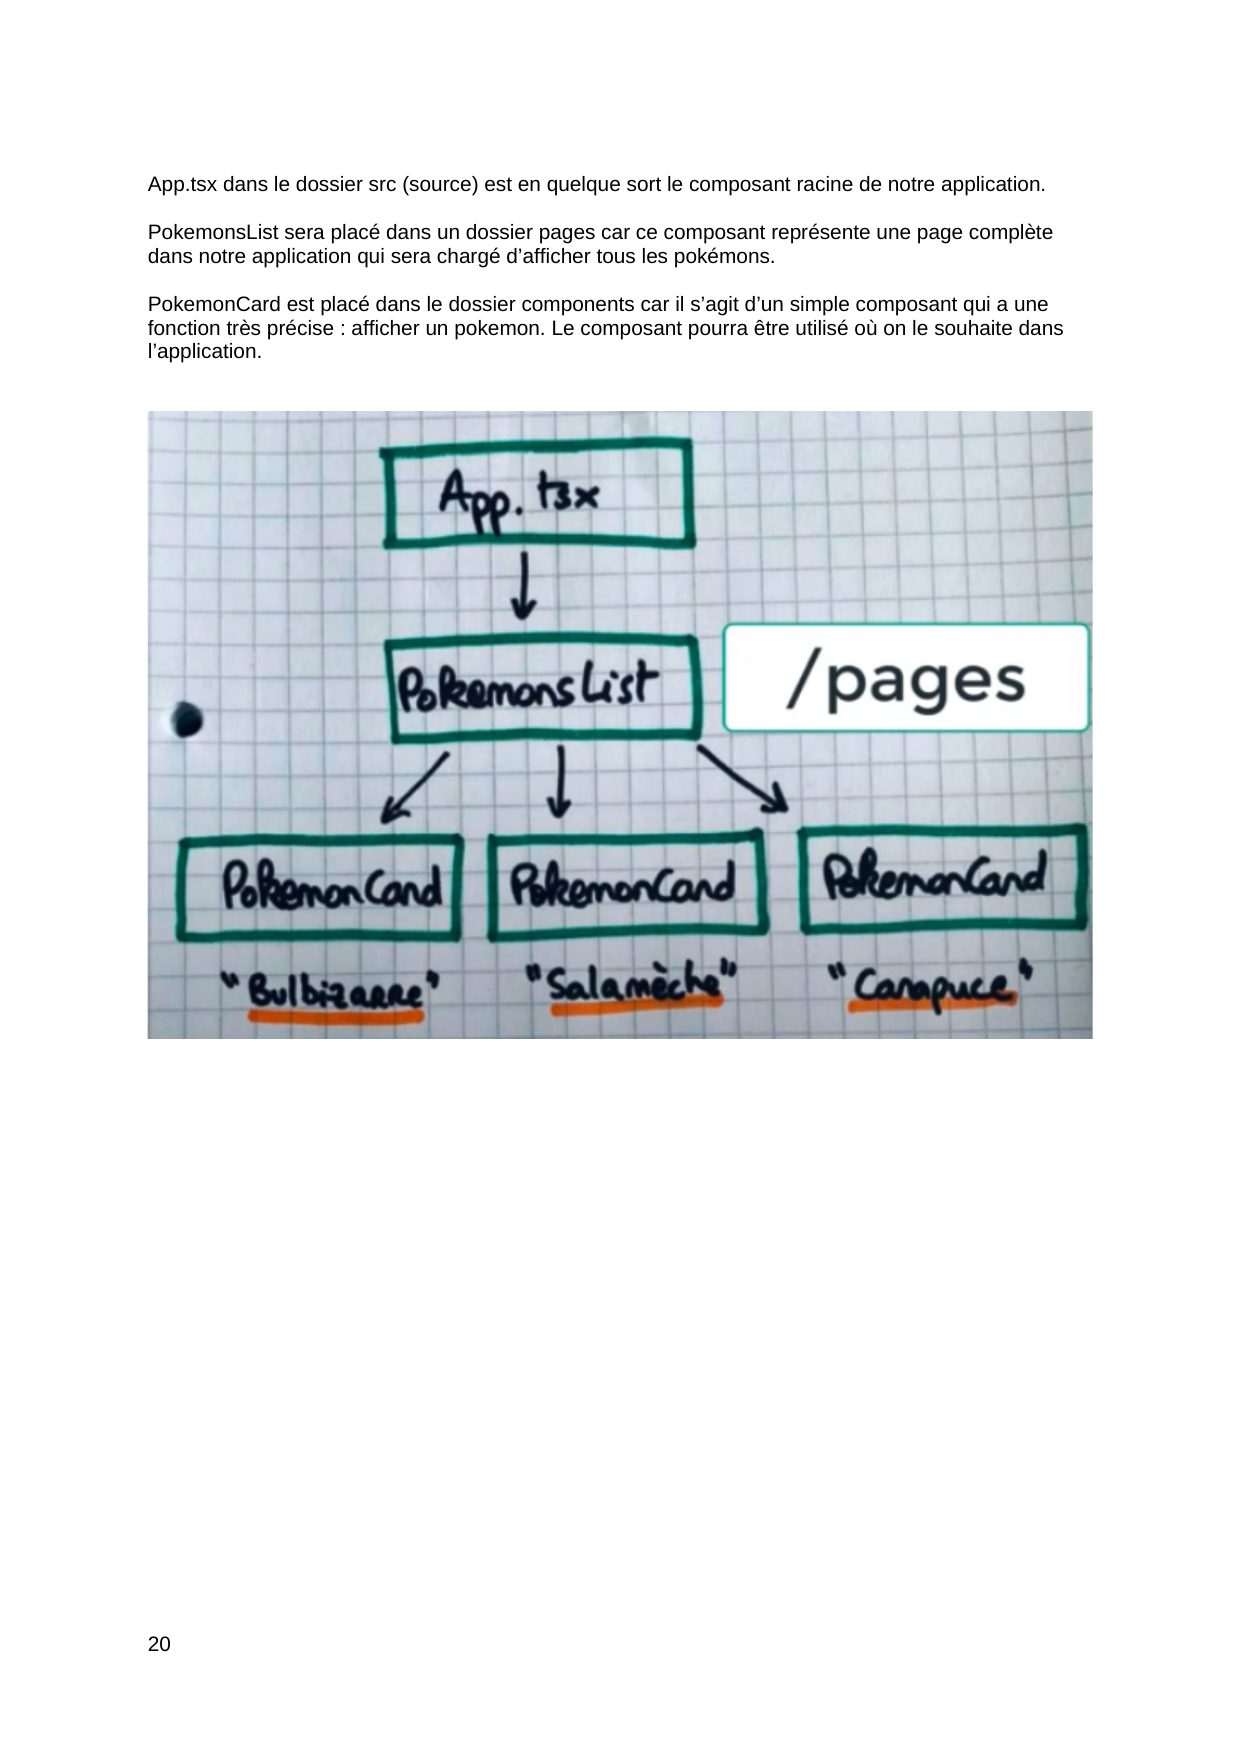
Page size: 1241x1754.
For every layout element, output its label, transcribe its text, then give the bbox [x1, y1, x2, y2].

text PokemonCard est placé dans le dossier components car il s’agit d’un simple composant qui a une fonction très précise : afficher un pokemon. Le composant pourra être utilisé où on le souhaite dans l’application. [148, 291, 1093, 363]
picture [147, 411, 1093, 1039]
text PokemonsList sera placé dans un dossier pages car ce composant représente une page complète dans notre application qui sera chargé d’afficher tous les pokémons. [148, 219, 1093, 267]
text App.tsx dans le dossier src (source) est en quelque sort le composant racine de notre application. [148, 172, 1093, 196]
